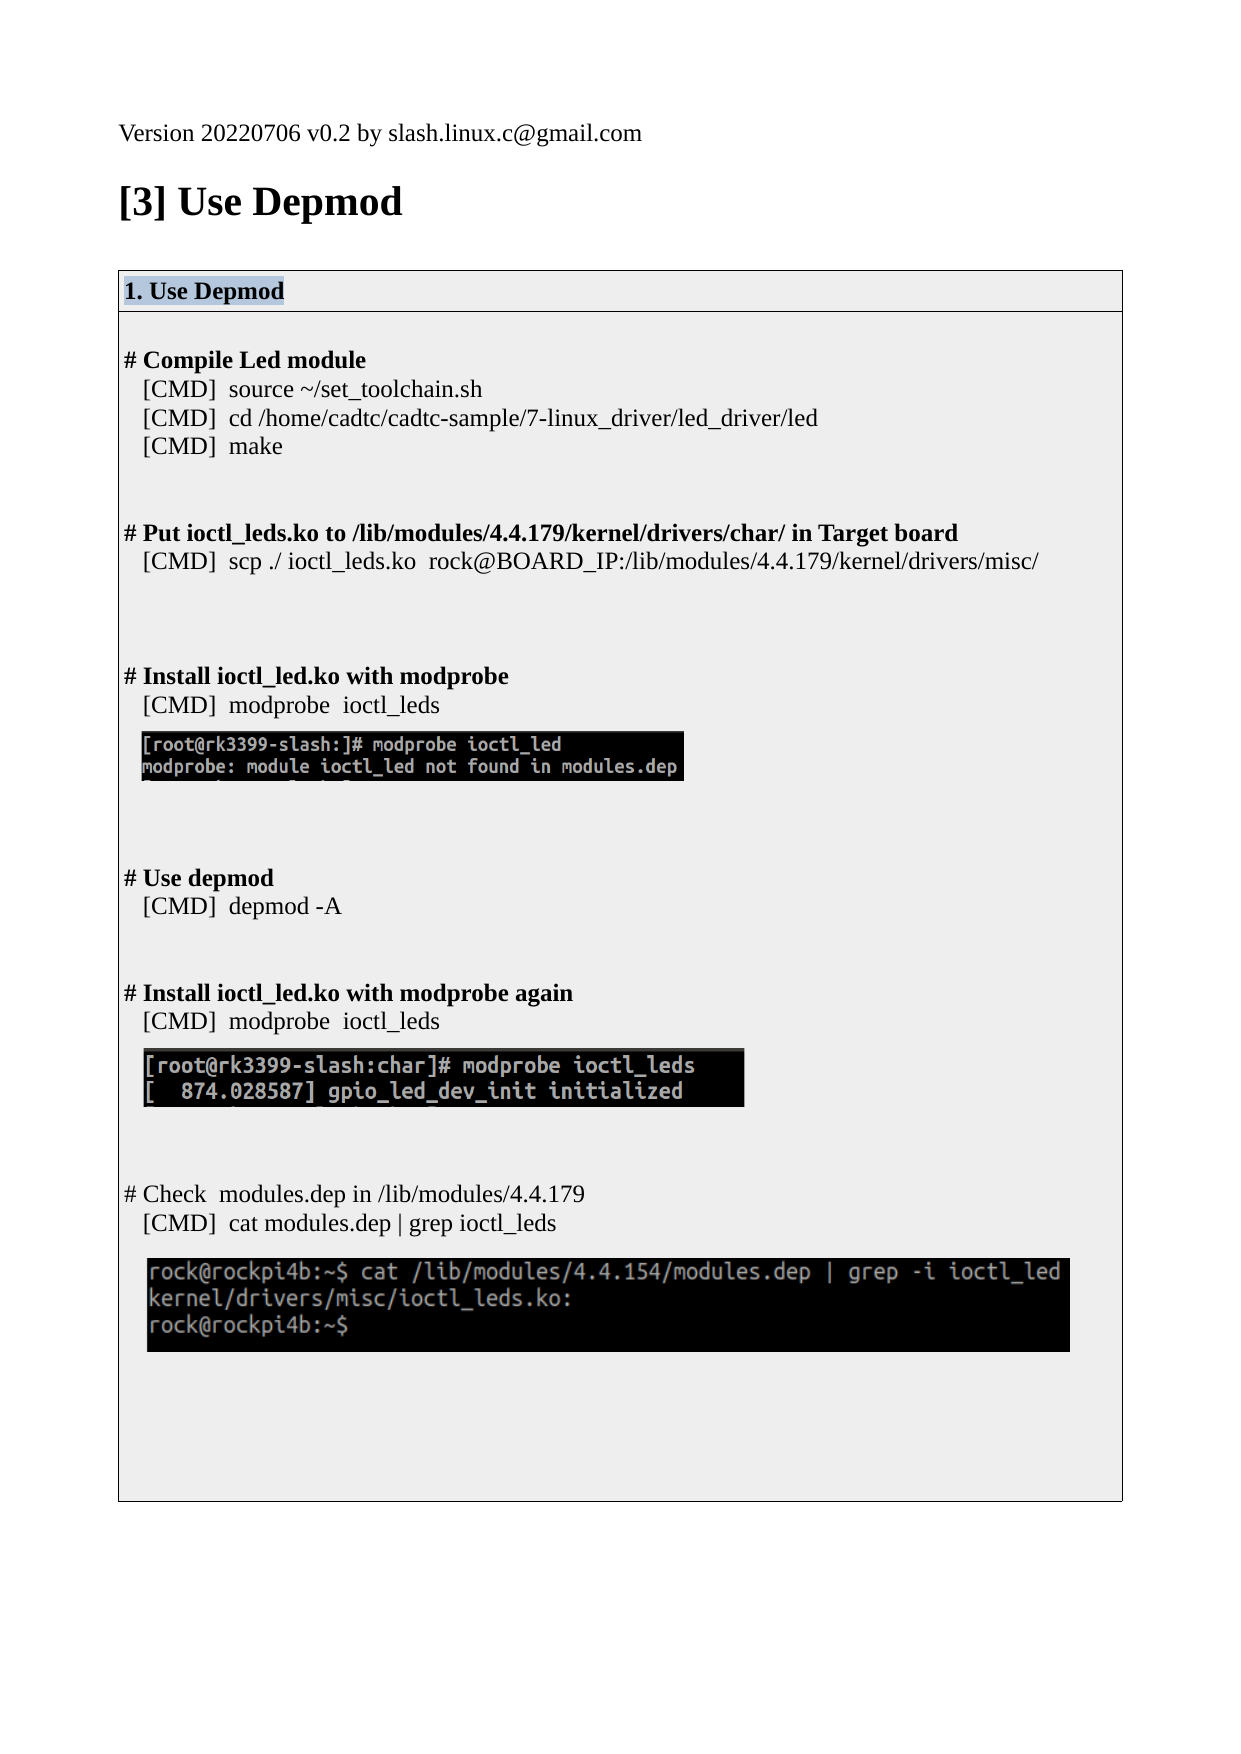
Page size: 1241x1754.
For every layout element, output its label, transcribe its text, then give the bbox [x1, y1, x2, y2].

picture [143, 1048, 745, 1107]
table_cell # Compile Led module [CMD] source ~/set_toolchain.sh [CMD] cd /home/cadtc/cadtc-sample/7-linux_driver/led_driver/led [CMD] make # Put ioctl_leds.ko to /lib/modules/4.4.179/kernel/drivers/char/ in Target board [CMD] scp ./ ioctl_leds.ko rock@BOARD_IP:/lib/modules/4.4.179/kernel/drivers/misc/ # Install ioctl_led.ko with modprobe [CMD] modprobe ioctl_leds # Use depmod [CMD] depmod -A # Install ioctl_led.ko with modprobe again [CMD] modprobe ioctl_leds # Check modules.dep in /lib/modules/4.4.179 [CMD] cat modules.dep | grep ioctl_leds [119, 312, 1122, 1501]
picture [146, 1258, 1070, 1352]
picture [141, 731, 684, 781]
subtitle [3] Use Depmod [118, 176, 1122, 258]
table_header 1. Use Depmod [119, 271, 1122, 311]
